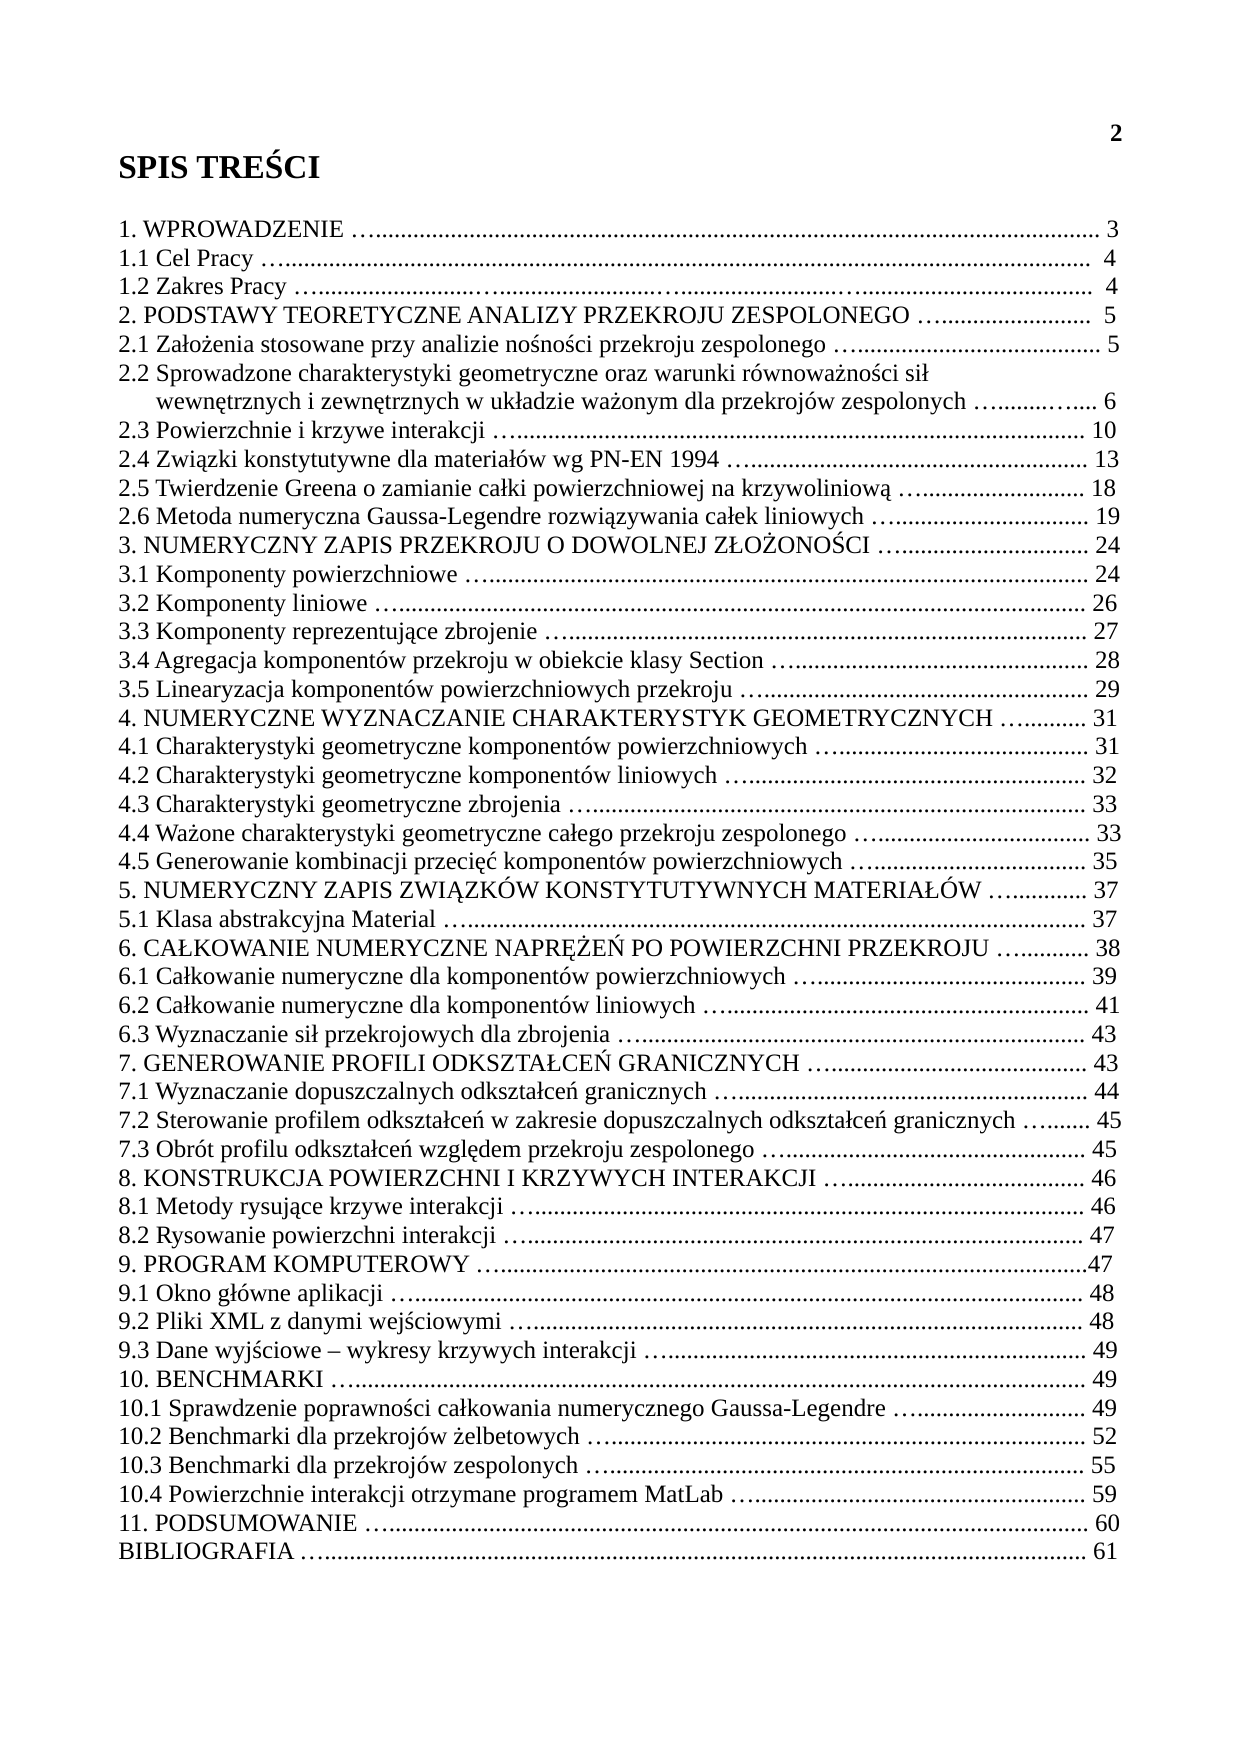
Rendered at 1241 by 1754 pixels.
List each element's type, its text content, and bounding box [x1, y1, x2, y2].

list 2.2 Sprowadzone charakterystyki geometryczne oraz warunki równoważności sił wewnętrznych i zewnętrznych w układzie ważonym dla przekrojów zespolonych …........….... 6 [118, 358, 1122, 415]
list 2.1 Założenia stosowane przy analizie nośności przekroju zespolonego …....................................... 5 [118, 329, 1122, 358]
text 1. WPROWADZENIE ….................................................................................................................... 3 [118, 214, 1122, 243]
list 8.1 Metody rysujące krzywe interakcji …........................................................................................ 46 [118, 1191, 1122, 1220]
list 7.2 Sterowanie profilem odkształceń w zakresie dopuszczalnych odkształceń granicznych …....... 45 [118, 1105, 1122, 1134]
list 9.1 Okno główne aplikacji …........................................................................................................... 48 [118, 1278, 1122, 1306]
list 7.1 Wyznaczanie dopuszczalnych odkształceń granicznych …........................................................ 44 [118, 1076, 1122, 1105]
list 2.6 Metoda numeryczna Gaussa-Legendre rozwiązywania całek liniowych …............................... 19 [118, 501, 1122, 530]
list 5.1 Klasa abstrakcyjna Material …................................................................................................... 37 [118, 904, 1122, 933]
text 2 [118, 118, 1122, 147]
list 10.3 Benchmarki dla przekrojów zespolonych …............................................................................ 55 [118, 1450, 1122, 1479]
list 2.4 Związki konstytutywne dla materiałów wg PN-EN 1994 …...................................................... 13 [118, 444, 1122, 473]
list 3. NUMERYCZNY ZAPIS PRZEKROJU O DOWOLNEJ ZŁOŻONOŚCI ….............................. 24 [118, 530, 1122, 559]
list 4.2 Charakterystyki geometryczne komponentów liniowych …...................................................... 32 4.3 Charakterystyki geometryczne zbrojenia …............................................................................... 33 [118, 760, 1122, 818]
list 10.2 Benchmarki dla przekrojów żelbetowych …............................................................................ 52 [118, 1421, 1122, 1450]
list 4. NUMERYCZNE WYZNACZANIE CHARAKTERYSTYK GEOMETRYCZNYCH ….......... 31 [118, 703, 1122, 731]
list 8. KONSTRUKCJA POWIERZCHNI I KRZYWYCH INTERAKCJI …...................................... 46 [118, 1163, 1122, 1191]
list 10. BENCHMARKI …..................................................................................................................... 49 [118, 1364, 1122, 1393]
list 6. CAŁKOWANIE NUMERYCZNE NAPRĘŻEŃ PO POWIERZCHNI PRZEKROJU …........... 38 [118, 933, 1122, 961]
list 2.3 Powierzchnie i krzywe interakcji …........................................................................................... 10 [118, 415, 1122, 444]
text 1.1 Cel Pracy …................................................................................................................................. 4 [118, 243, 1122, 271]
list 5. NUMERYCZNY ZAPIS ZWIĄZKÓW KONSTYTUTYWNYCH MATERIAŁÓW …............ 37 [118, 875, 1122, 904]
list 7. GENEROWANIE PROFILI ODKSZTAŁCEŃ GRANICZNYCH …......................................... 43 [118, 1048, 1122, 1076]
list 7.3 Obrót profilu odkształceń względem przekroju zespolonego …................................................ 45 [118, 1134, 1122, 1163]
list 6.2 Całkowanie numeryczne dla komponentów liniowych ….......................................................... 41 [118, 990, 1122, 1019]
list 4.1 Charakterystyki geometryczne komponentów powierzchniowych …........................................ 31 [118, 731, 1122, 760]
list 4.4 Ważone charakterystyki geometryczne całego przekroju zespolonego ….................................. 33 [118, 818, 1122, 846]
list 10.4 Powierzchnie interakcji otrzymane programem MatLab …..................................................... 59 11. PODSUMOWANIE …................................................................................................................ 60 BIBLIOGRAFIA ….......................................................................................................................... 61 [118, 1479, 1122, 1623]
list 9.3 Dane wyjściowe – wykresy krzywych interakcji …................................................................... 49 [118, 1335, 1122, 1364]
list 3.3 Komponenty reprezentujące zbrojenie …................................................................................... 27 [118, 616, 1122, 645]
text SPIS TREŚCI [118, 147, 1122, 185]
list 9.2 Pliki XML z danymi wejściowymi …........................................................................................ 48 [118, 1306, 1122, 1335]
list 3.4 Agregacja komponentów przekroju w obiekcie klasy Section …............................................... 28 [118, 645, 1122, 674]
list 2. PODSTAWY TEORETYCZNE ANALIZY PRZEKROJU ZESPOLONEGO …........................ 5 [118, 300, 1118, 329]
list 2.5 Twierdzenie Greena o zamianie całki powierzchniowej na krzywoliniową ….......................... 18 [118, 473, 1122, 501]
list 3.1 Komponenty powierzchniowe …................................................................................................ 24 [118, 559, 1122, 588]
list 9. PROGRAM KOMPUTEROWY …..............................................................................................47 [118, 1249, 1122, 1278]
list 8.2 Rysowanie powierzchni interakcji …......................................................................................... 47 [118, 1220, 1122, 1249]
list 10.1 Sprawdzenie poprawności całkowania numerycznego Gaussa-Legendre …........................... 49 [118, 1393, 1122, 1421]
list 4.5 Generowanie kombinacji przecięć komponentów powierzchniowych ….................................. 35 [118, 846, 1122, 875]
text 1.2 Zakres Pracy ….........................….........................….........................…..................................... 4 [118, 271, 1123, 300]
list 6.3 Wyznaczanie sił przekrojowych dla zbrojenia …....................................................................... 43 [118, 1019, 1122, 1048]
list 3.5 Linearyzacja komponentów powierzchniowych przekroju ….................................................... 29 [118, 674, 1122, 703]
list 3.2 Komponenty liniowe ….............................................................................................................. 26 [118, 588, 1122, 616]
list 6.1 Całkowanie numeryczne dla komponentów powierzchniowych …........................................... 39 [118, 961, 1122, 990]
